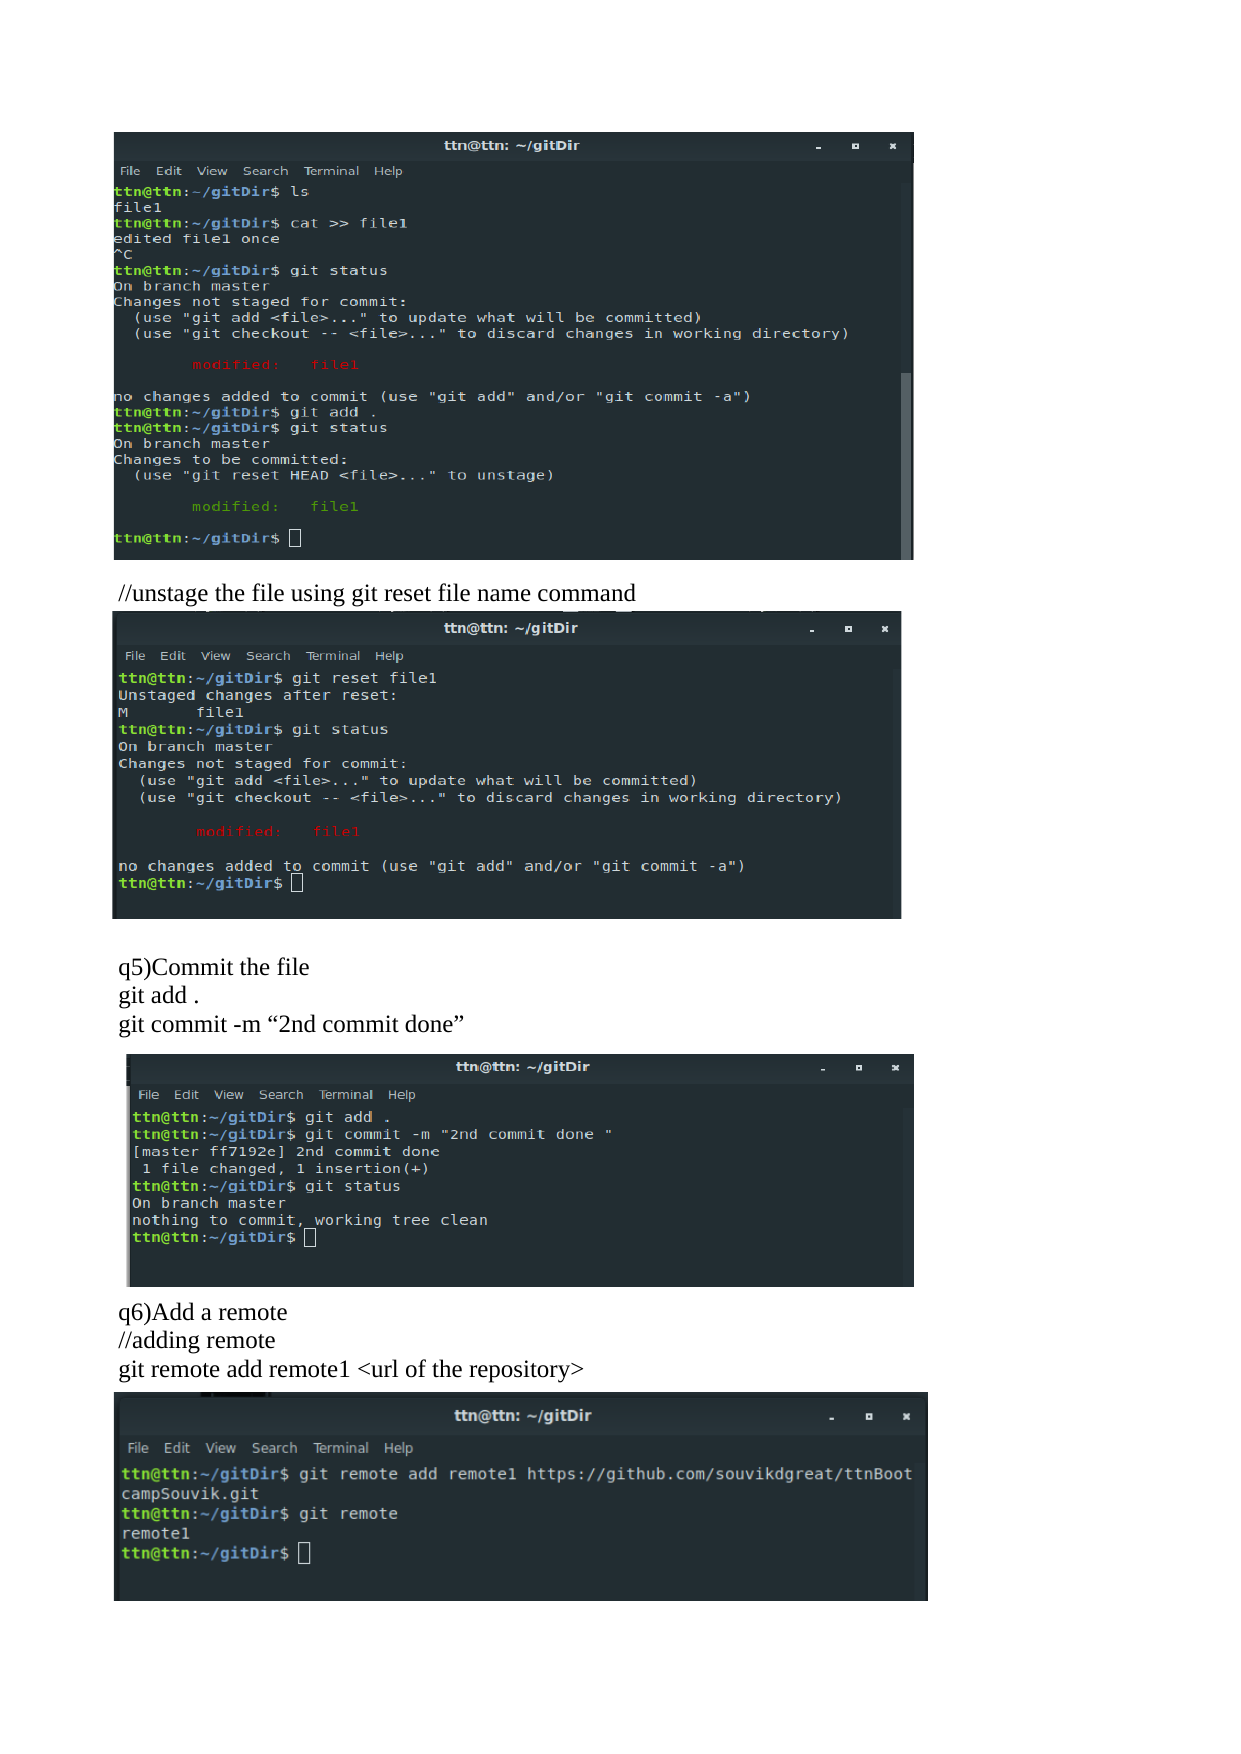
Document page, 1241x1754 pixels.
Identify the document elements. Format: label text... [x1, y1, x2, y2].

text git commit -m “2nd commit done” [118, 1009, 1122, 1038]
text git remote add remote1 <url of the repository> [118, 1354, 1122, 1383]
text //adding remote [118, 1326, 1122, 1354]
picture [126, 1054, 914, 1287]
text //unstage the file using git reset file name command [118, 578, 1122, 607]
picture [112, 611, 902, 919]
text git add . [118, 981, 1122, 1009]
text q6)Add a remote [118, 1297, 1122, 1326]
picture [113, 1392, 928, 1601]
picture [113, 132, 914, 560]
text q5)Commit the file [118, 952, 1122, 981]
